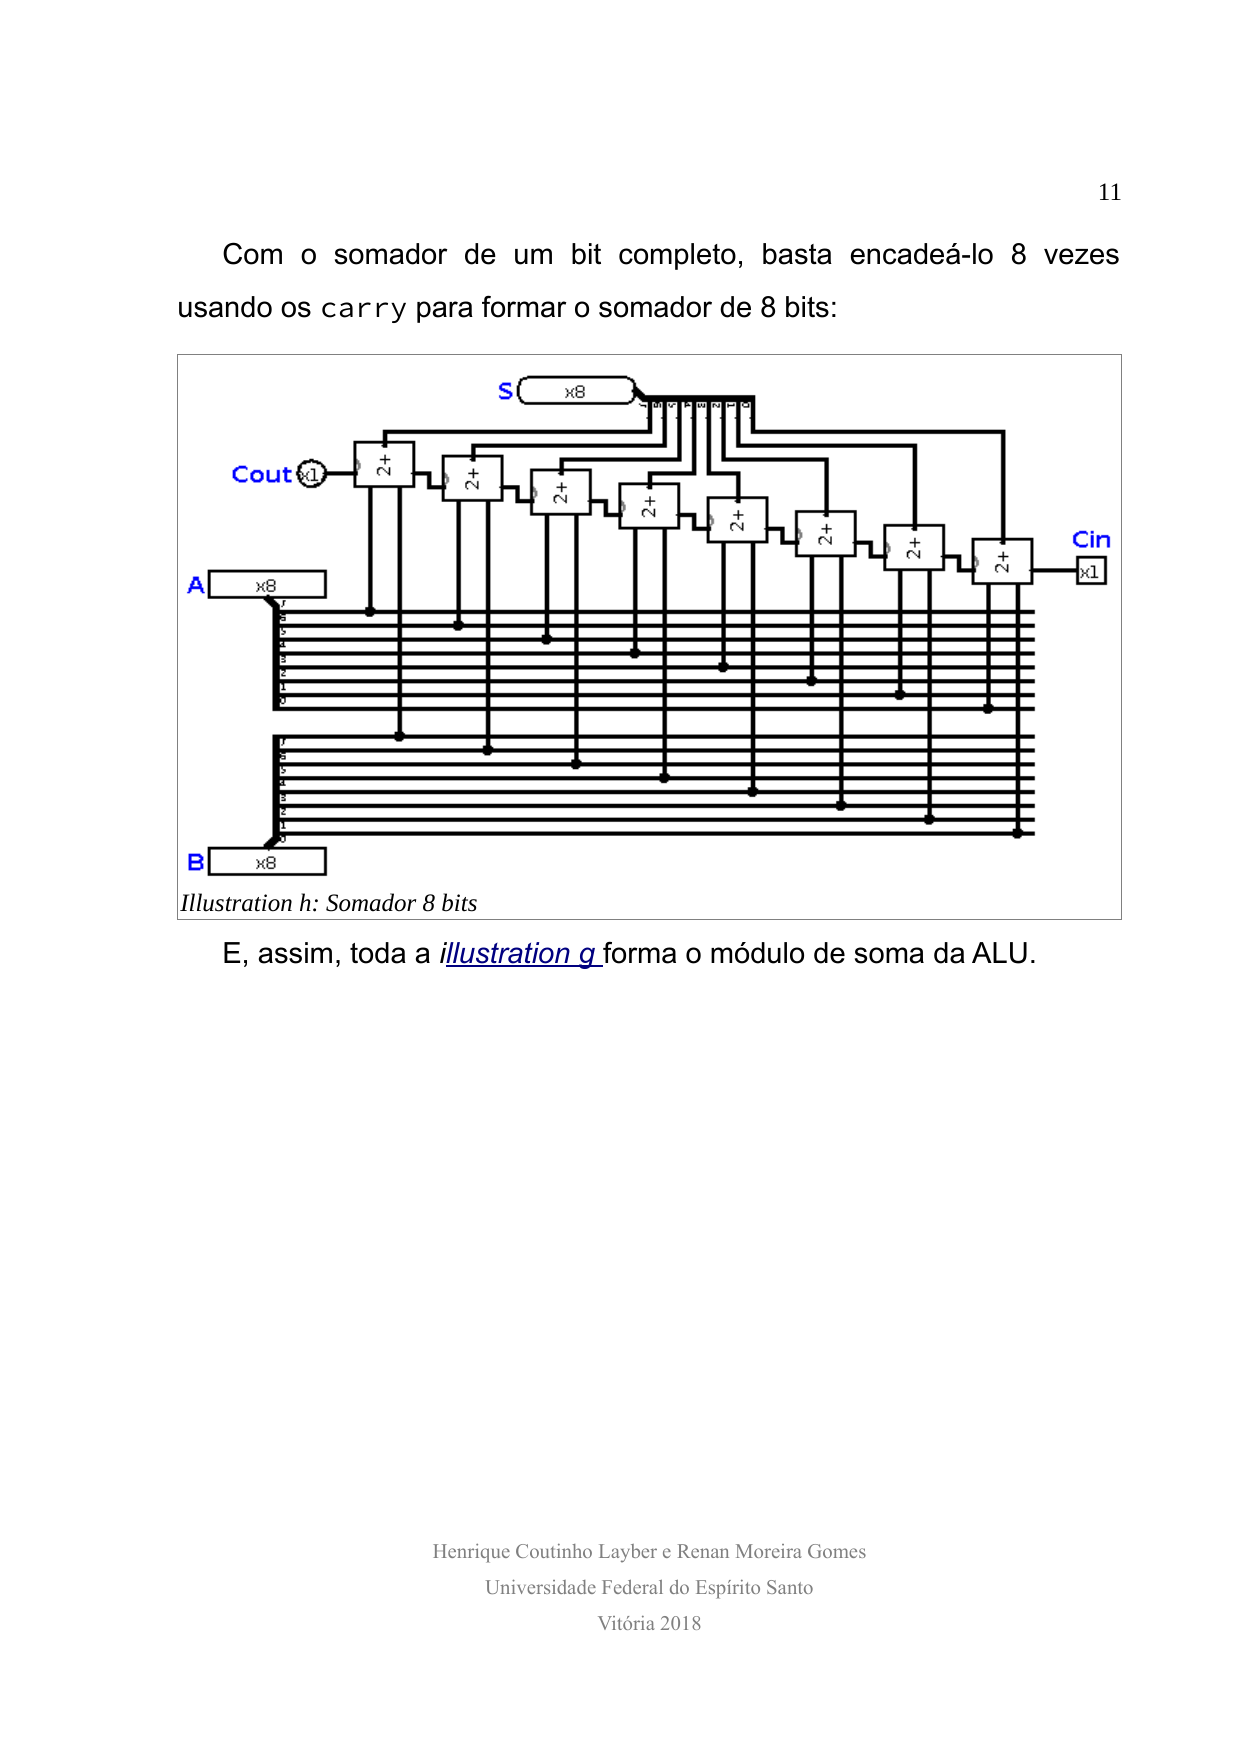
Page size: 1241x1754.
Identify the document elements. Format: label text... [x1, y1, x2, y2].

picture [180, 369, 1119, 883]
text E, assim, toda a illustration g forma o módulo de soma da ALU. [177, 920, 1122, 970]
text Com o somador de um bit completo, basta encadeá-lo 8 vezes usando os carry para formar o somador de 8 bits: [177, 237, 1122, 326]
text [178, 355, 1121, 919]
text [177, 344, 1122, 354]
text Illustration h: Somador 8 bits [180, 883, 1118, 916]
